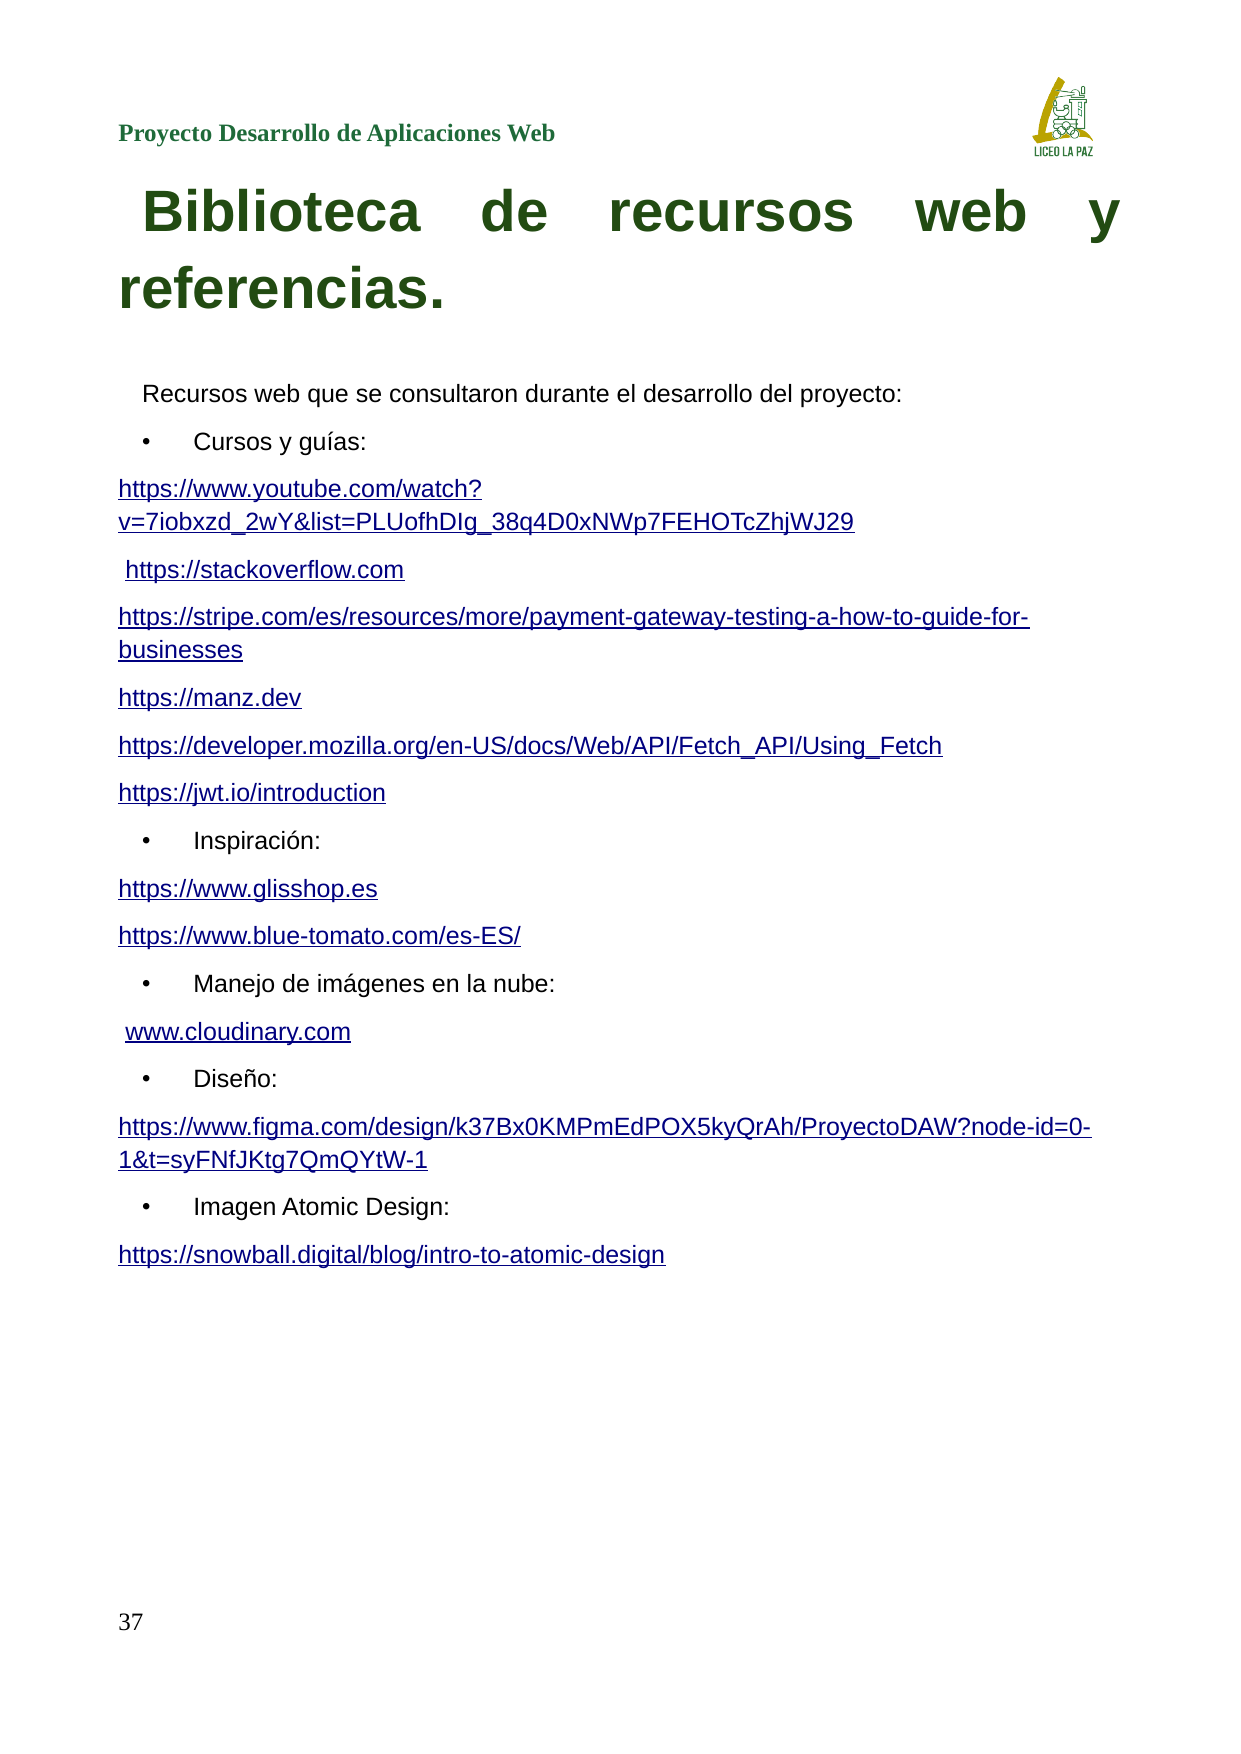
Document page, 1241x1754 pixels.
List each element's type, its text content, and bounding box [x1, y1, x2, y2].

list https://manz.dev [118, 683, 1122, 712]
list https://stripe.com/es/resources/more/payment-gateway-testing-a-how-to-guide-for-businesses [118, 602, 1122, 664]
list https://developer.mozilla.org/en-US/docs/Web/API/Fetch_API/Using_Fetch [118, 731, 1122, 759]
list Manejo de imágenes en la nube: [118, 969, 1122, 998]
list Imagen Atomic Design: [118, 1192, 1122, 1221]
list https://www.youtube.com/watch?v=7iobxzd_2wY&list=PLUofhDIg_38q4D0xNWp7FEHOTcZhjWJ29 [118, 474, 1122, 536]
subtitle Biblioteca de recursos web y referencias. [118, 177, 1122, 321]
text Recursos web que se consultaron durante el desarrollo del proyecto: [118, 379, 1122, 408]
list https://jwt.io/introduction [118, 778, 1122, 807]
list https://snowball.digital/blog/intro-to-atomic-design [118, 1240, 1122, 1269]
list Cursos y guías: [118, 426, 1122, 455]
list Inspiración: [118, 826, 1122, 855]
list https://stackoverflow.com [118, 555, 1122, 583]
list Diseño: [118, 1064, 1122, 1093]
list https://www.figma.com/design/k37Bx0KMPmEdPOX5kyQrAh/ProyectoDAW?node-id=0-1&t=syFNfJKtg7QmQYtW-1 [118, 1112, 1122, 1173]
list https://www.glisshop.es [118, 873, 1122, 902]
list www.cloudinary.com [118, 1016, 1122, 1045]
picture [1025, 70, 1100, 165]
list https://www.blue-tomato.com/es-ES/ [118, 921, 1122, 950]
